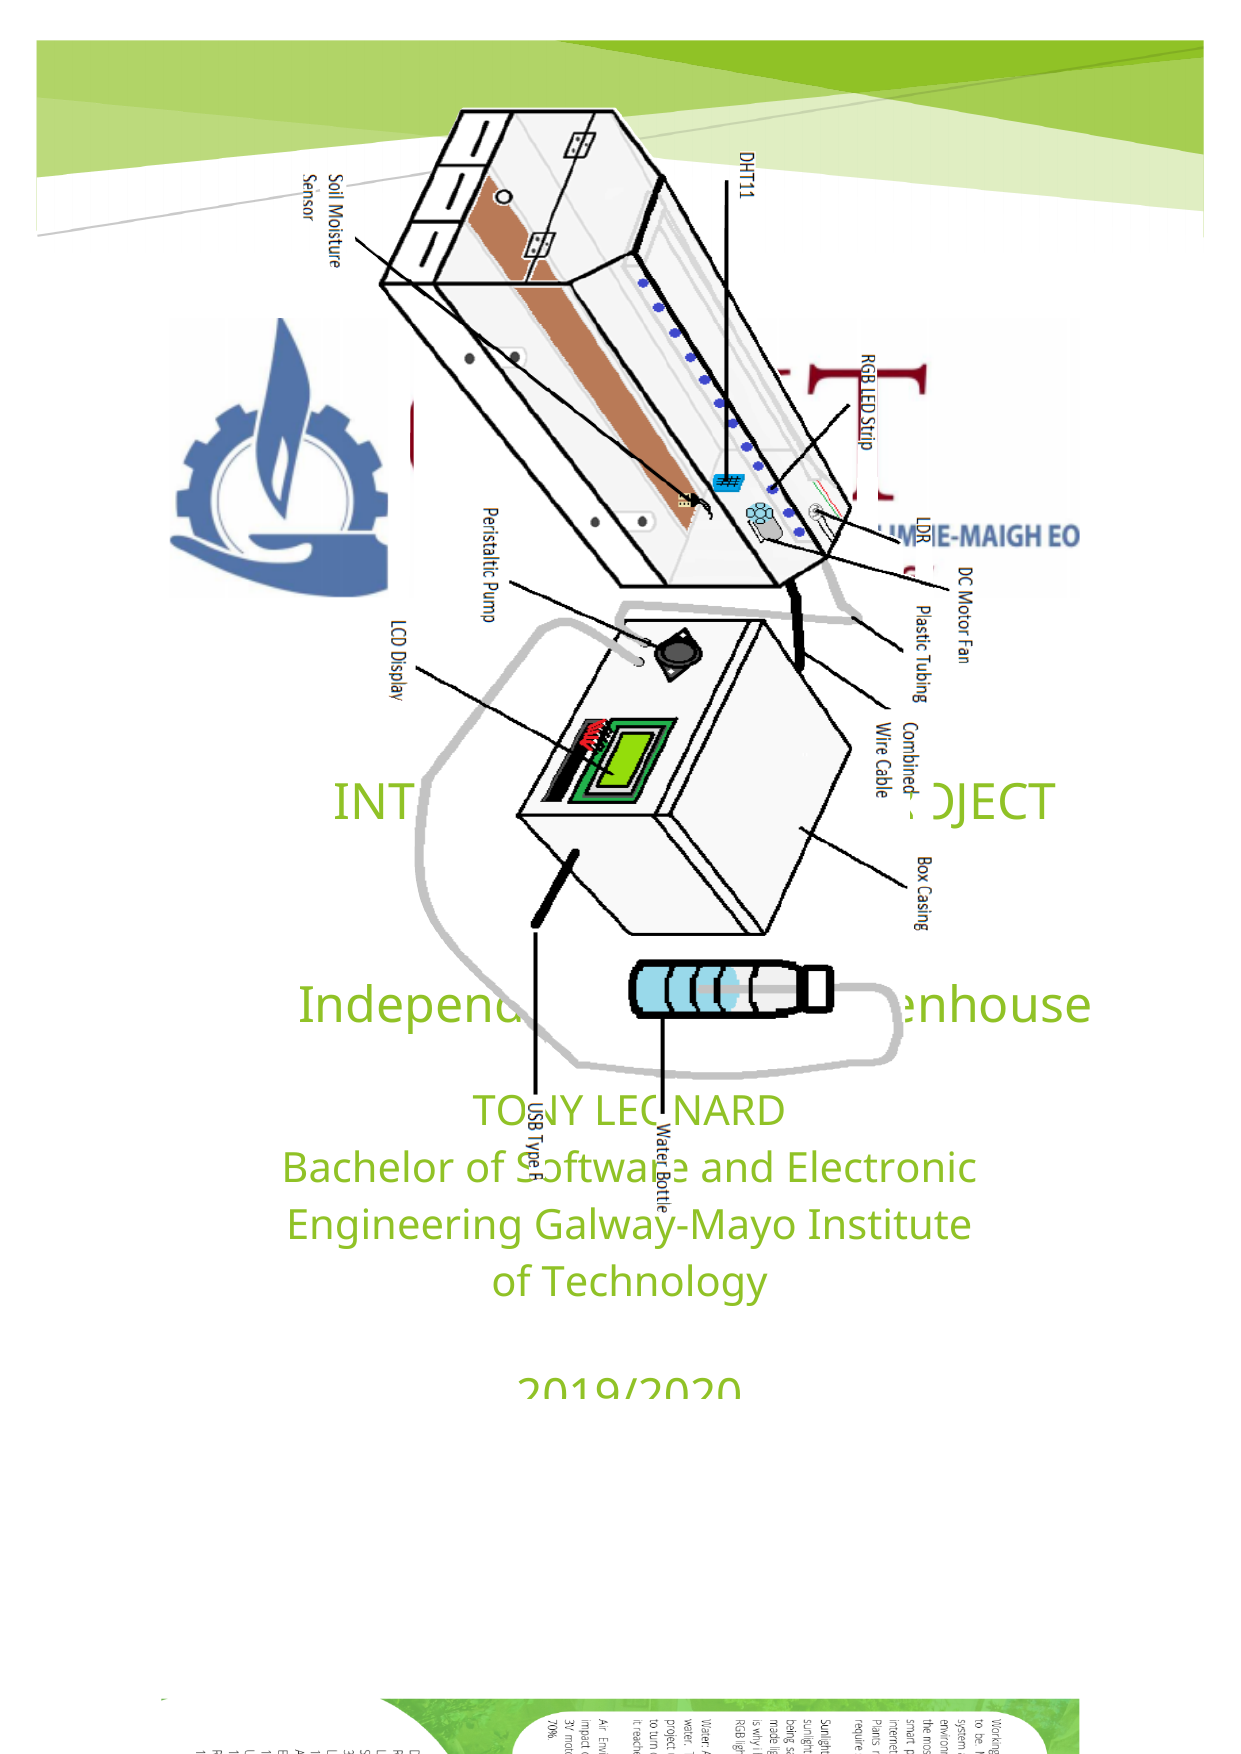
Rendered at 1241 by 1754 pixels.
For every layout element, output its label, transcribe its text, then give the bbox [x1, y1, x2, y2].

text TONY LEONARD [675, 1081, 981, 1138]
text TONY LEONARD [502, 1098, 521, 1122]
text 2019/2020 [278, 1362, 981, 1398]
text TONY LEONARD [646, 1098, 656, 1122]
text Independent Growth Greenhouse [905, 969, 1128, 1037]
text Internet of things project [934, 766, 1128, 834]
text TONY LEONARD [278, 1081, 525, 1138]
text Independent Growth Greenhouse [262, 969, 524, 1037]
text TONY LEONARD [546, 1081, 656, 1138]
text Bachelor of Software and Electronic Engineering Galway-Mayo Institute of Technology [278, 1138, 981, 1308]
text Internet of things project [262, 766, 414, 834]
